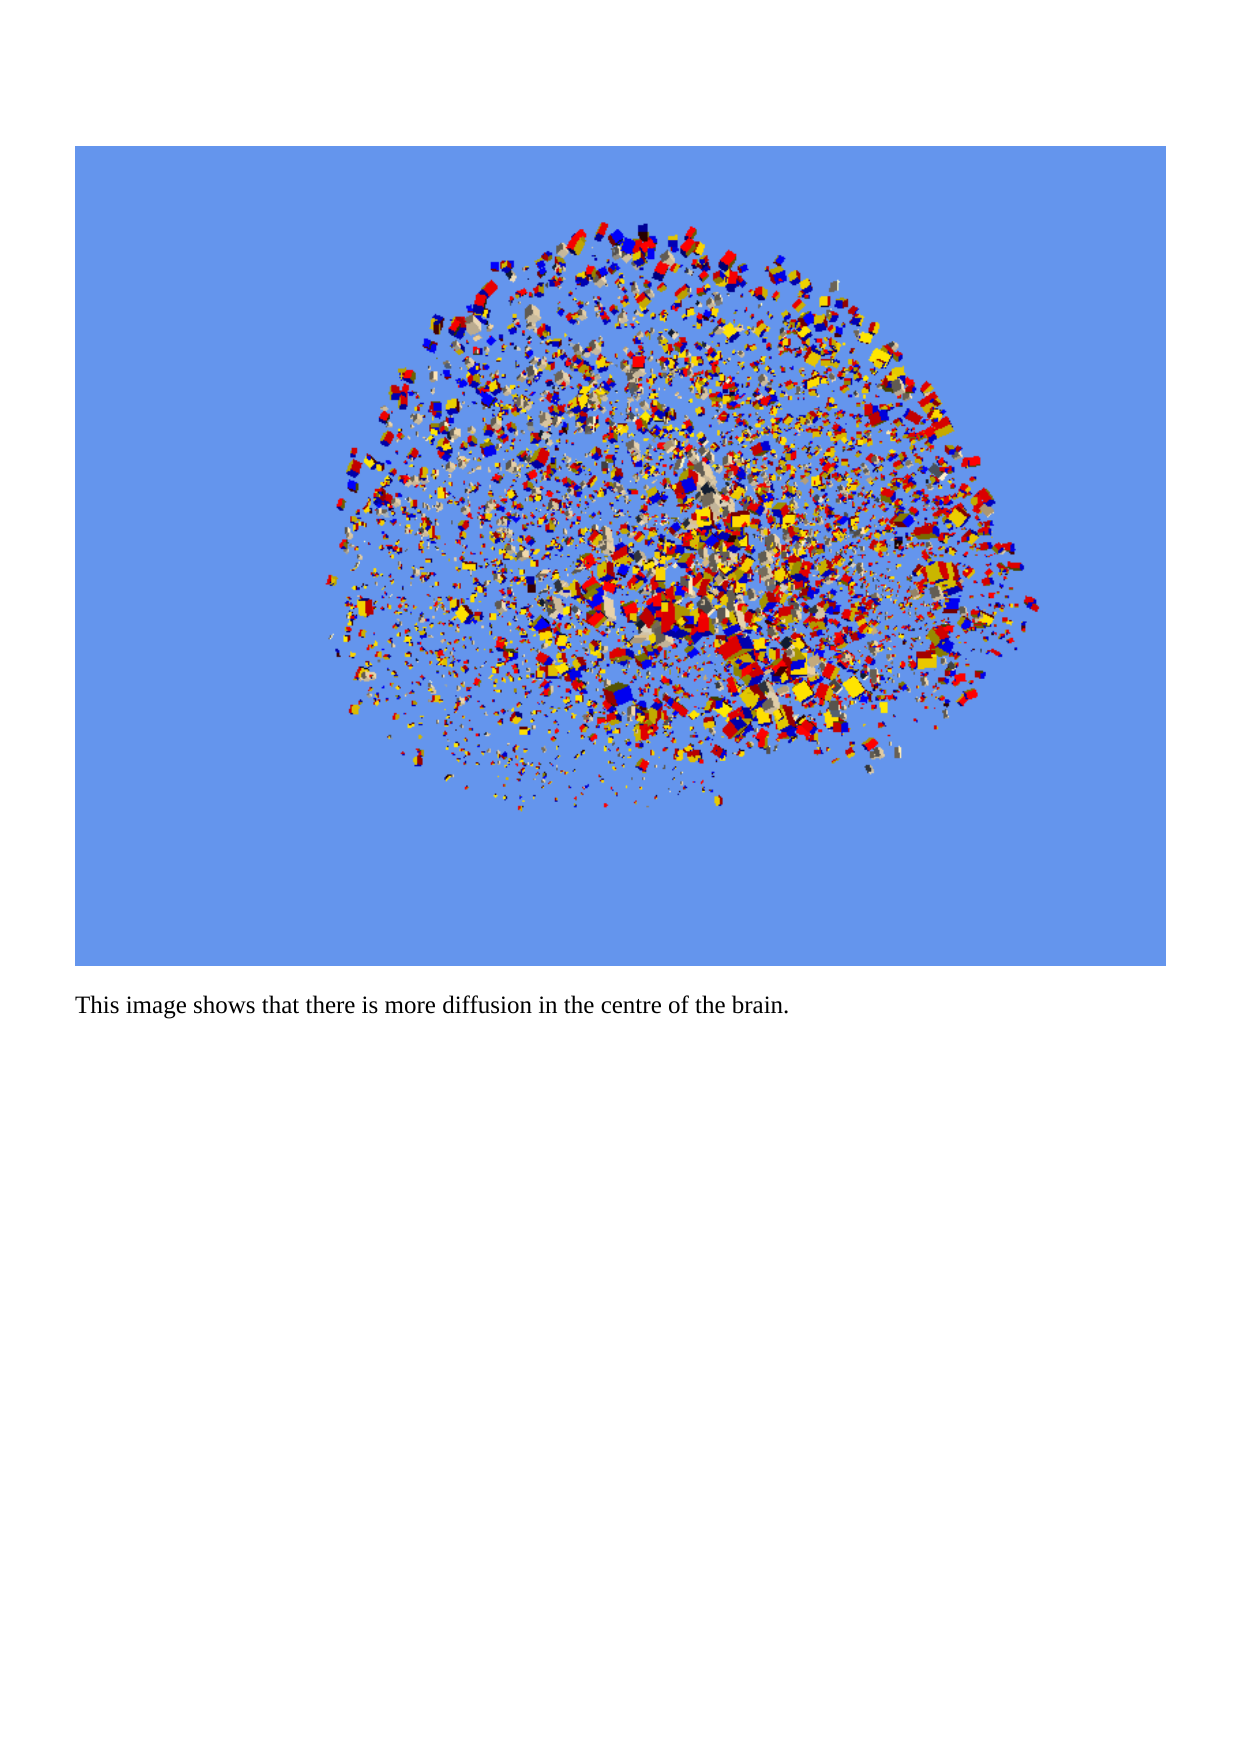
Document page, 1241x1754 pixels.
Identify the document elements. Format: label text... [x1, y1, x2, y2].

text This image shows that there is more diffusion in the centre of the brain. [75, 990, 1165, 1019]
picture [75, 146, 1166, 966]
